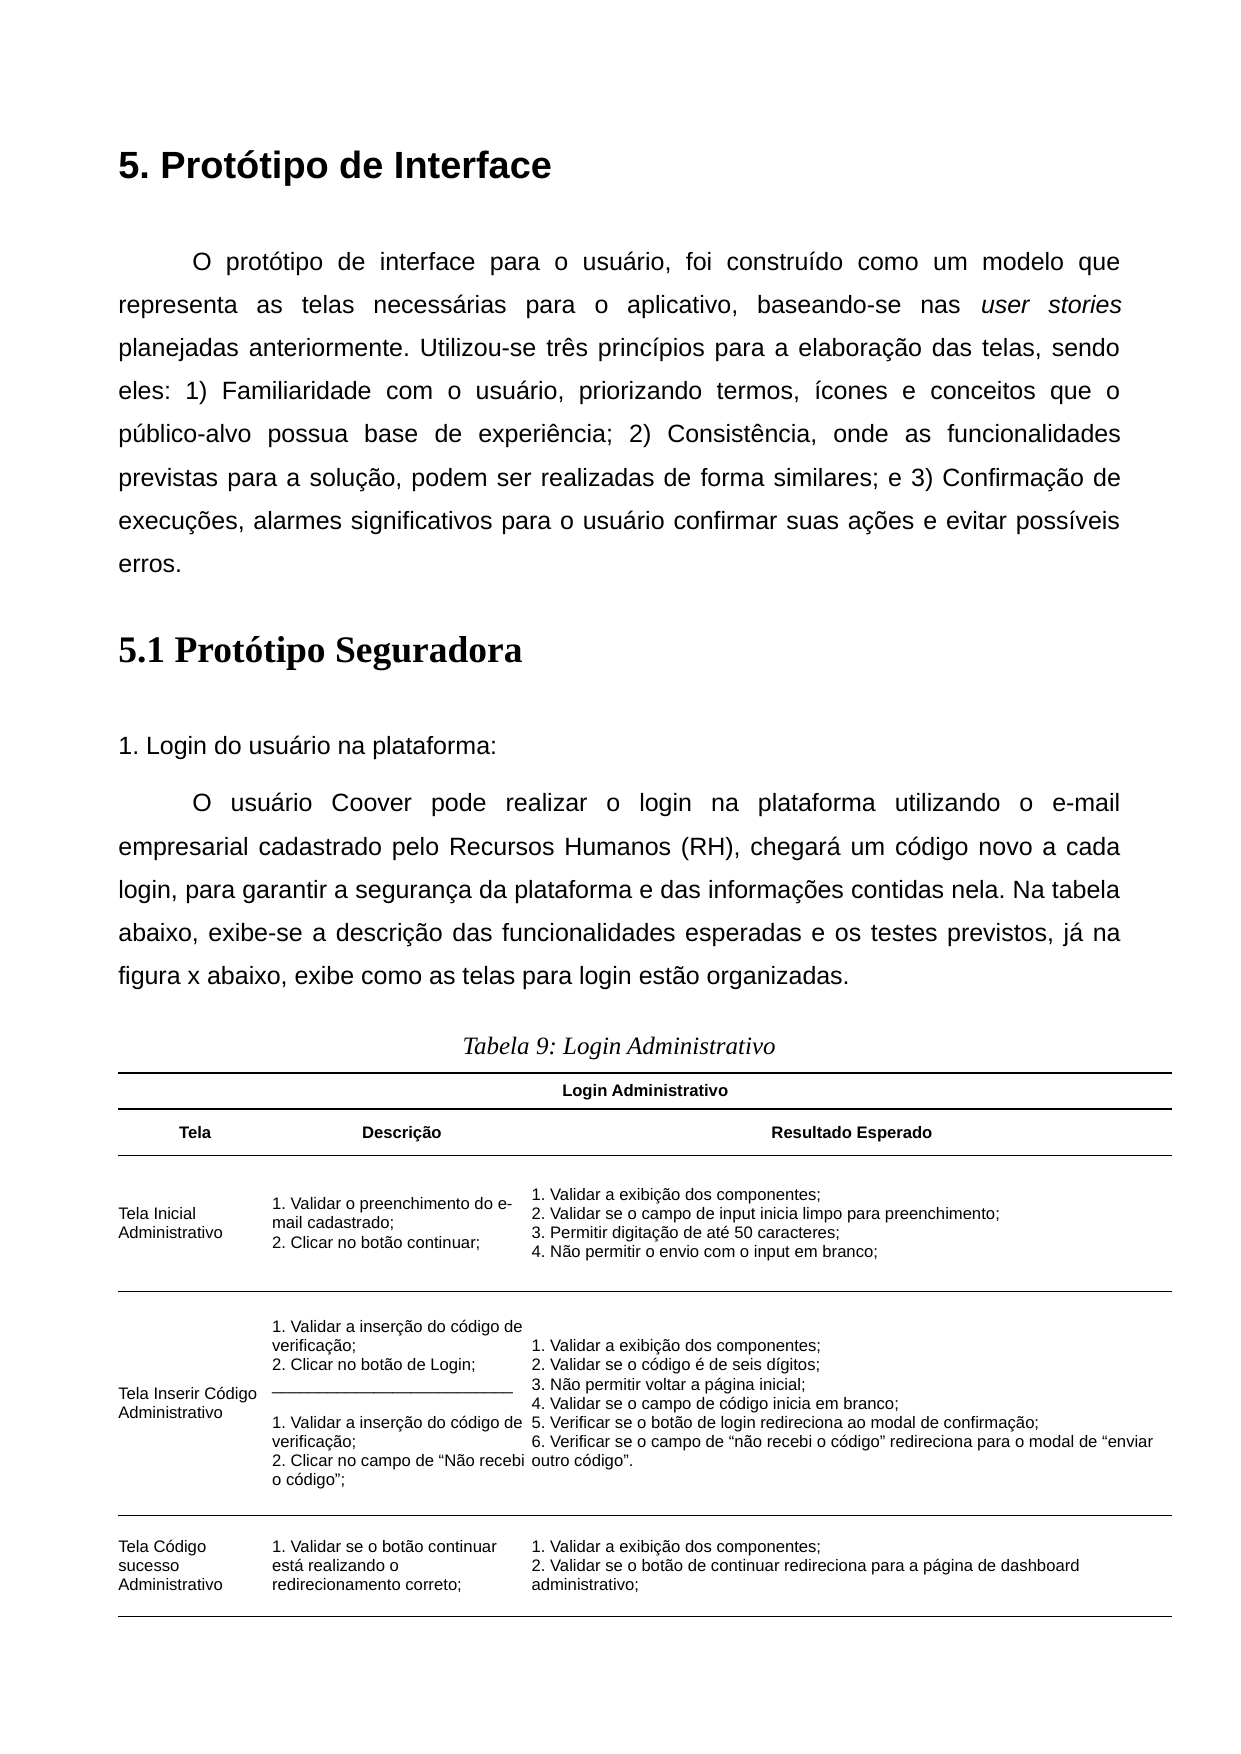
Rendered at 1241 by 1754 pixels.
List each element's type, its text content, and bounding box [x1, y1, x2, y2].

table_cell Descrição [272, 1110, 531, 1155]
table_cell 1. Validar a inserção do código de verificação; 2. Clicar no botão de Login; __________________________ 1. Validar a inserção do código de verificação; 2. Clicar no campo de “Não recebi o código”; [272, 1292, 531, 1515]
text 1. Login do usuário na plataforma: [118, 731, 1122, 759]
text O usuário Coover pode realizar o login na plataforma utilizando o e-mail empresarial cadastrado pelo Recursos Humanos (RH), chegará um código novo a cada login, para garantir a segurança da plataforma e das informações contidas nela. Na tabela abaixo, exibe-se a descrição das funcionalidades esperadas e os testes previstos, já na figura x abaixo, exibe como as telas para login estão organizadas. [118, 788, 1122, 989]
table_cell 1. Validar a exibição dos componentes; 2. Validar se o código é de seis dígitos; 3. Não permitir voltar a página inicial; 4. Validar se o campo de código inicia em branco; 5. Verificar se o botão de login redireciona ao modal de confirmação; 6. Verificar se o campo de “não recebi o código” redireciona para o modal de “enviar outro código”. [531, 1292, 1172, 1515]
table_cell Tela Código sucesso Administrativo [118, 1516, 272, 1616]
subtitle 5. Protótipo de Interface [118, 143, 1122, 187]
subtitle 5.1 Protótipo Seguradora [118, 627, 1122, 671]
table_cell 1. Validar o preenchimento do e-mail cadastrado; 2. Clicar no botão continuar; [272, 1156, 531, 1291]
text O protótipo de interface para o usuário, foi construído como um modelo que representa as telas necessárias para o aplicativo, baseando-se nas user stories planejadas anteriormente. Utilizou-se três princípios para a elaboração das telas, sendo eles: 1) Familiaridade com o usuário, priorizando termos, ícones e conceitos que o público-alvo possua base de experiência; 2) Consistência, onde as funcionalidades previstas para a solução, podem ser realizadas de forma similares; e 3) Confirmação de execuções, alarmes significativos para o usuário confirmar suas ações e evitar possíveis erros. [118, 247, 1122, 578]
table_cell 1. Validar a exibição dos componentes; 2. Validar se o campo de input inicia limpo para preenchimento; 3. Permitir digitação de até 50 caracteres; 4. Não permitir o envio com o input em branco; [531, 1156, 1172, 1291]
table_cell 1. Validar a exibição dos componentes; 2. Validar se o botão de continuar redireciona para a página de dashboard administrativo; [531, 1516, 1172, 1616]
table_header Login Administrativo [118, 1074, 1172, 1108]
table_cell Tela Inserir Código Administrativo [118, 1292, 272, 1515]
table_cell Tela Inicial Administrativo [118, 1156, 272, 1291]
table_cell Tela [118, 1110, 272, 1155]
text Tabela 9: Login Administrativo [118, 1031, 1122, 1060]
table_cell 1. Validar se o botão continuar está realizando o redirecionamento correto; [272, 1516, 531, 1616]
table_cell Resultado Esperado [531, 1110, 1172, 1155]
